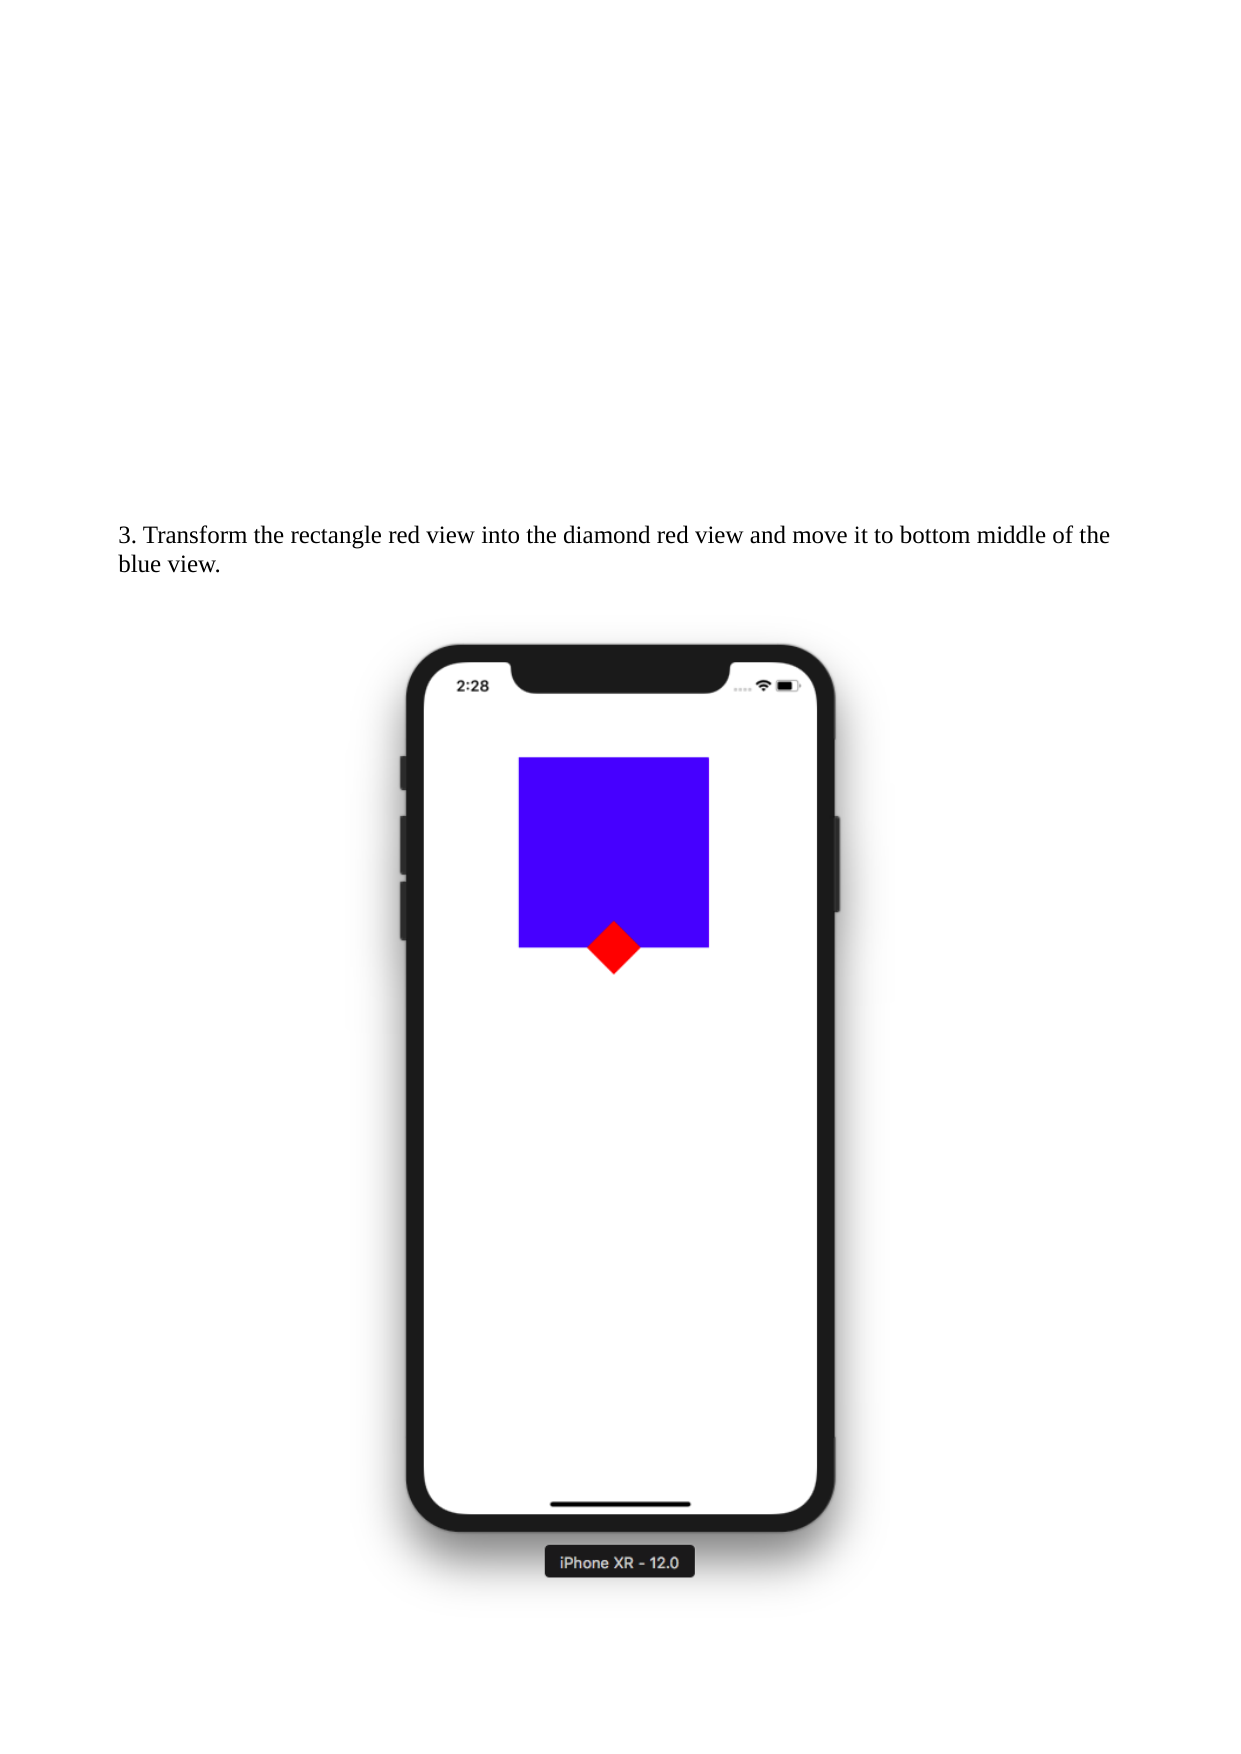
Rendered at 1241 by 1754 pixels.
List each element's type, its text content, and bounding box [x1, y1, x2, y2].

text 3. Transform the rectangle red view into the diamond red view and move it to bottom middle of the blue view. [118, 521, 1122, 578]
picture [330, 606, 911, 1627]
